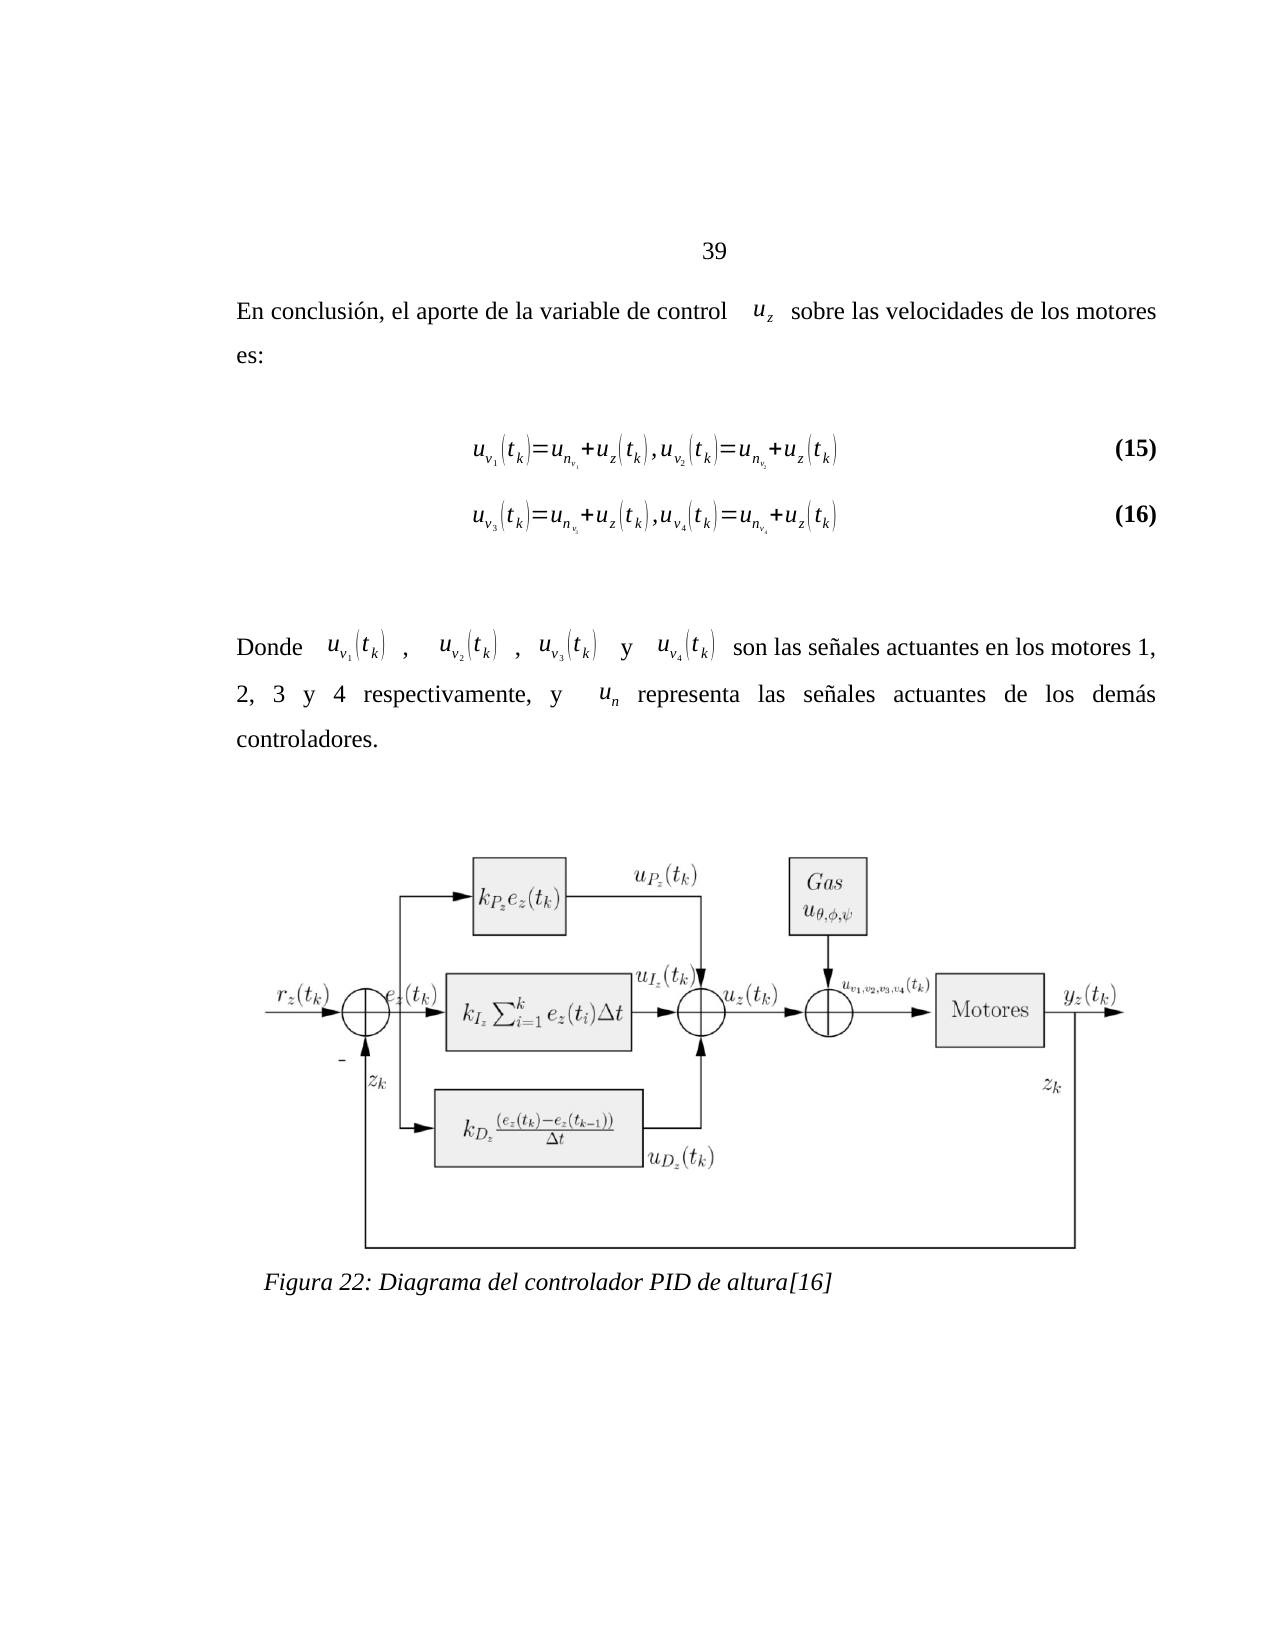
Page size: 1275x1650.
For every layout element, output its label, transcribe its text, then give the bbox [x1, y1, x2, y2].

table_cell (16) [1085, 499, 1187, 535]
text En conclusión, el aporte de la variable de control sobre las velocidades de los motores es: [236, 294, 1157, 369]
table_cell [224, 499, 1085, 535]
table_header (15) [1085, 433, 1187, 499]
text Figura 22: Diagrama del controlador PID de altura[16] [263, 1262, 1130, 1295]
picture [263, 829, 1130, 1262]
table_header [224, 433, 1085, 499]
text Donde , , y son las señales actuantes en los motores 1, 2, 3 y 4 respectivamente, y representa las señales actuantes de los demás controladores. [236, 628, 1157, 752]
